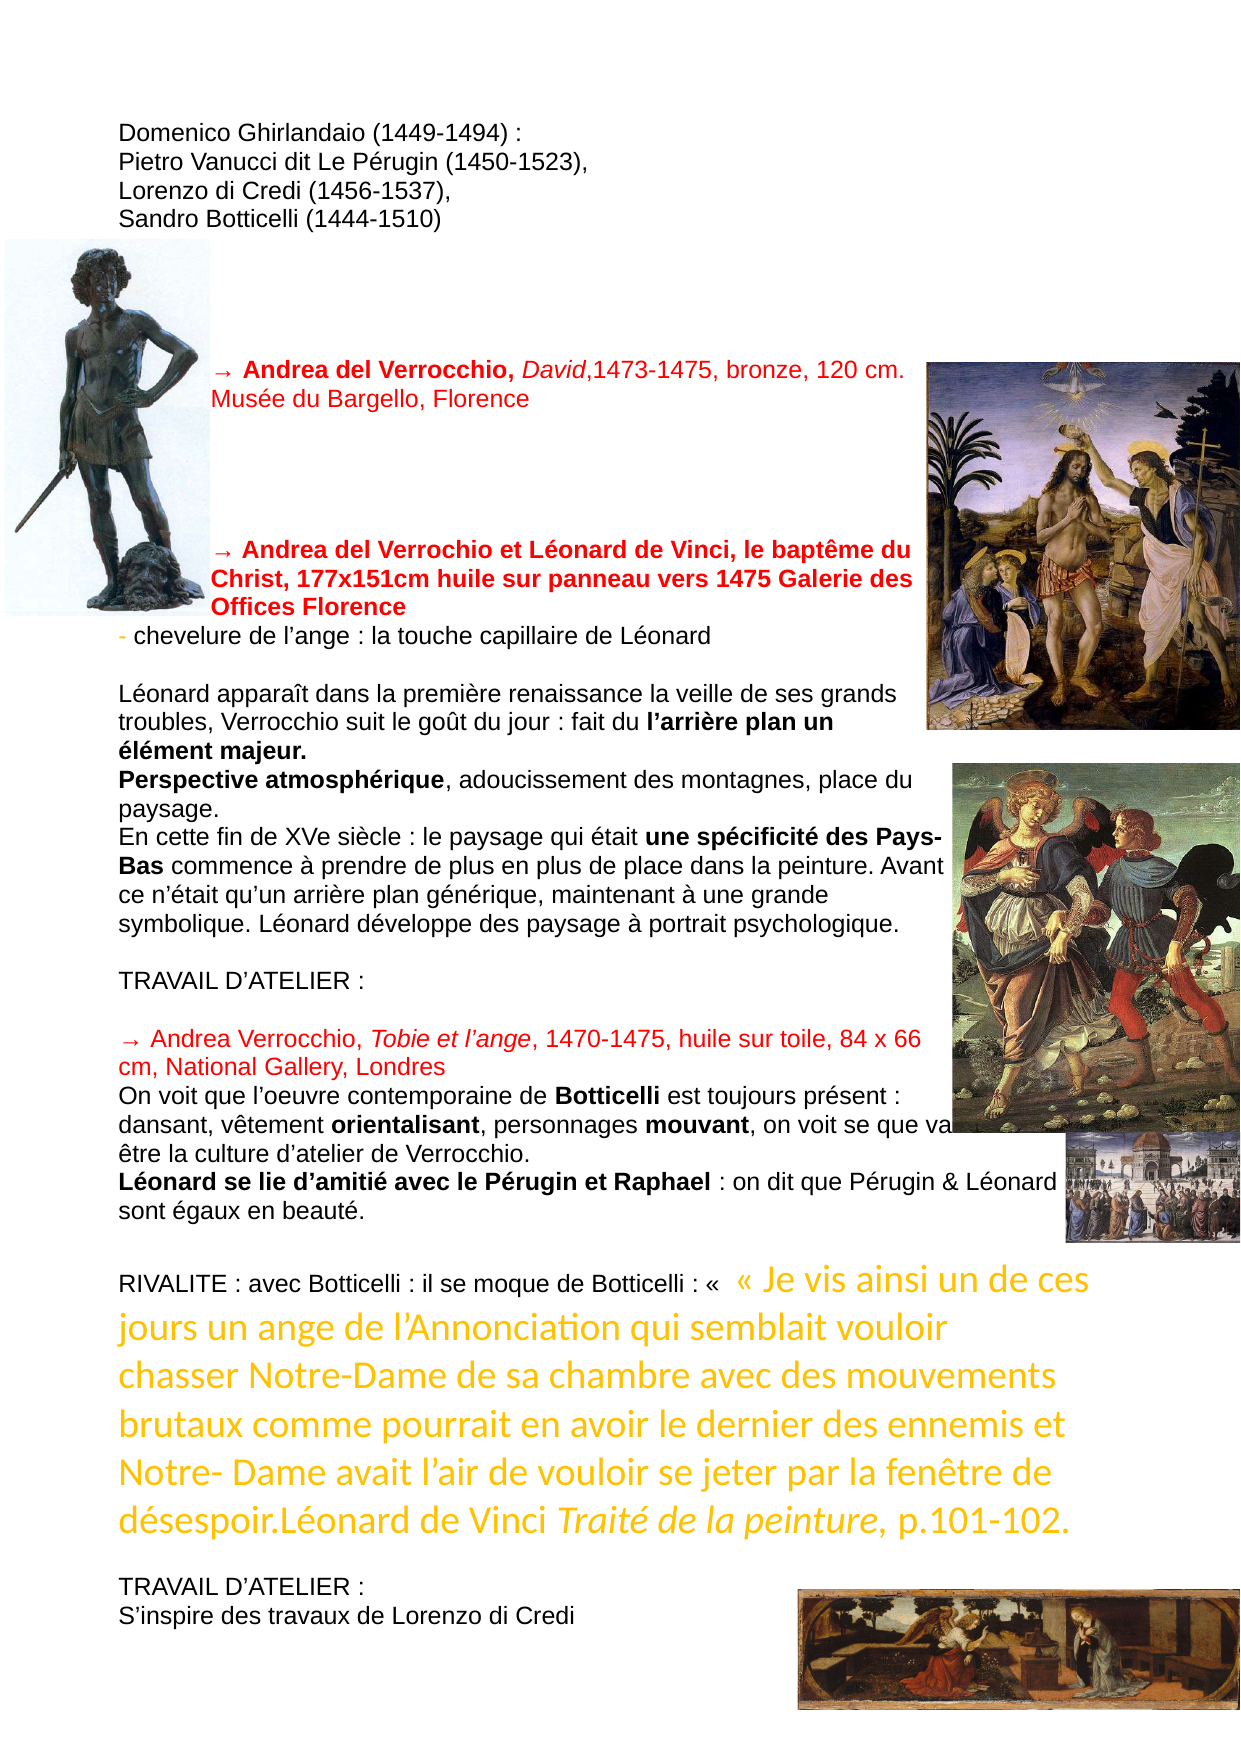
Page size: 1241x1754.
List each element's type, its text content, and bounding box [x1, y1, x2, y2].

text RIVALITE : avec Botticelli : il se moque de Botticelli : « « Je vis ainsi un de ces [118, 1253, 1122, 1302]
picture [4, 239, 211, 616]
text Domenico Ghirlandaio (1449-1494) : [118, 118, 1122, 147]
text Lorenzo di Credi (1456-1537), [118, 176, 1122, 204]
text → Andrea Verrocchio, Tobie et l’ange, 1470-1475, huile sur toile, 84 x 66 cm, National Gallery, Londres [118, 1023, 952, 1081]
text jours un ange de l’Annonciation qui semblait vouloir [118, 1302, 1122, 1350]
text chasser Notre-Dame de sa chambre avec des mouvements brutaux comme pourrait en avoir le dernier des ennemis et Notre- Dame avait l’air de vouloir se jeter par la fenêtre de désespoir.Léonard de Vinci Traité de la peinture, p.101-102. [118, 1350, 1122, 1543]
text - chevelure de l’ange : la touche capillaire de Léonard [118, 621, 926, 650]
text TRAVAIL D’ATELIER : [118, 966, 952, 995]
text En cette fin de XVe siècle : le paysage qui était une spécificité des Pays-Bas commence à prendre de plus en plus de place dans la peinture. Avant ce n’était qu’un arrière plan générique, maintenant à une grande symbolique. Léonard développe des paysage à portrait psychologique. [118, 822, 952, 937]
text Léonard apparaît dans la première renaissance la veille de ses grands troubles, Verrocchio suit le goût du jour : fait du l’arrière plan un élément majeur. [118, 678, 1122, 765]
text → Andrea del Verrocchio, David,1473-1475, bronze, 120 cm. Musée du Bargello, Florence [211, 355, 1122, 413]
picture [952, 763, 1241, 1243]
text Perspective atmosphérique, adoucissement des montagnes, place du paysage. [118, 765, 952, 822]
text Pietro Vanucci dit Le Pérugin (1450-1523), [118, 147, 1122, 176]
picture [797, 1589, 1240, 1710]
text Sandro Botticelli (1444-1510) [118, 204, 1122, 233]
text TRAVAIL D’ATELIER : [118, 1572, 1122, 1601]
text Léonard se lie d’amitié avec le Pérugin et Raphael : on dit que Pérugin & Léonard sont égaux en beauté. [118, 1167, 1065, 1225]
text S’inspire des travaux de Lorenzo di Credi [118, 1601, 797, 1630]
text On voit que l’oeuvre contemporaine de Botticelli est toujours présent : dansant, vêtement orientalisant, personnages mouvant, on voit se que va être la culture d’atelier de Verrocchio. [118, 1081, 1065, 1167]
text → Andrea del Verrochio et Léonard de Vinci, le baptême du Christ, 177x151cm huile sur panneau vers 1475 Galerie des Offices Florence [118, 535, 926, 621]
picture [926, 362, 1240, 730]
